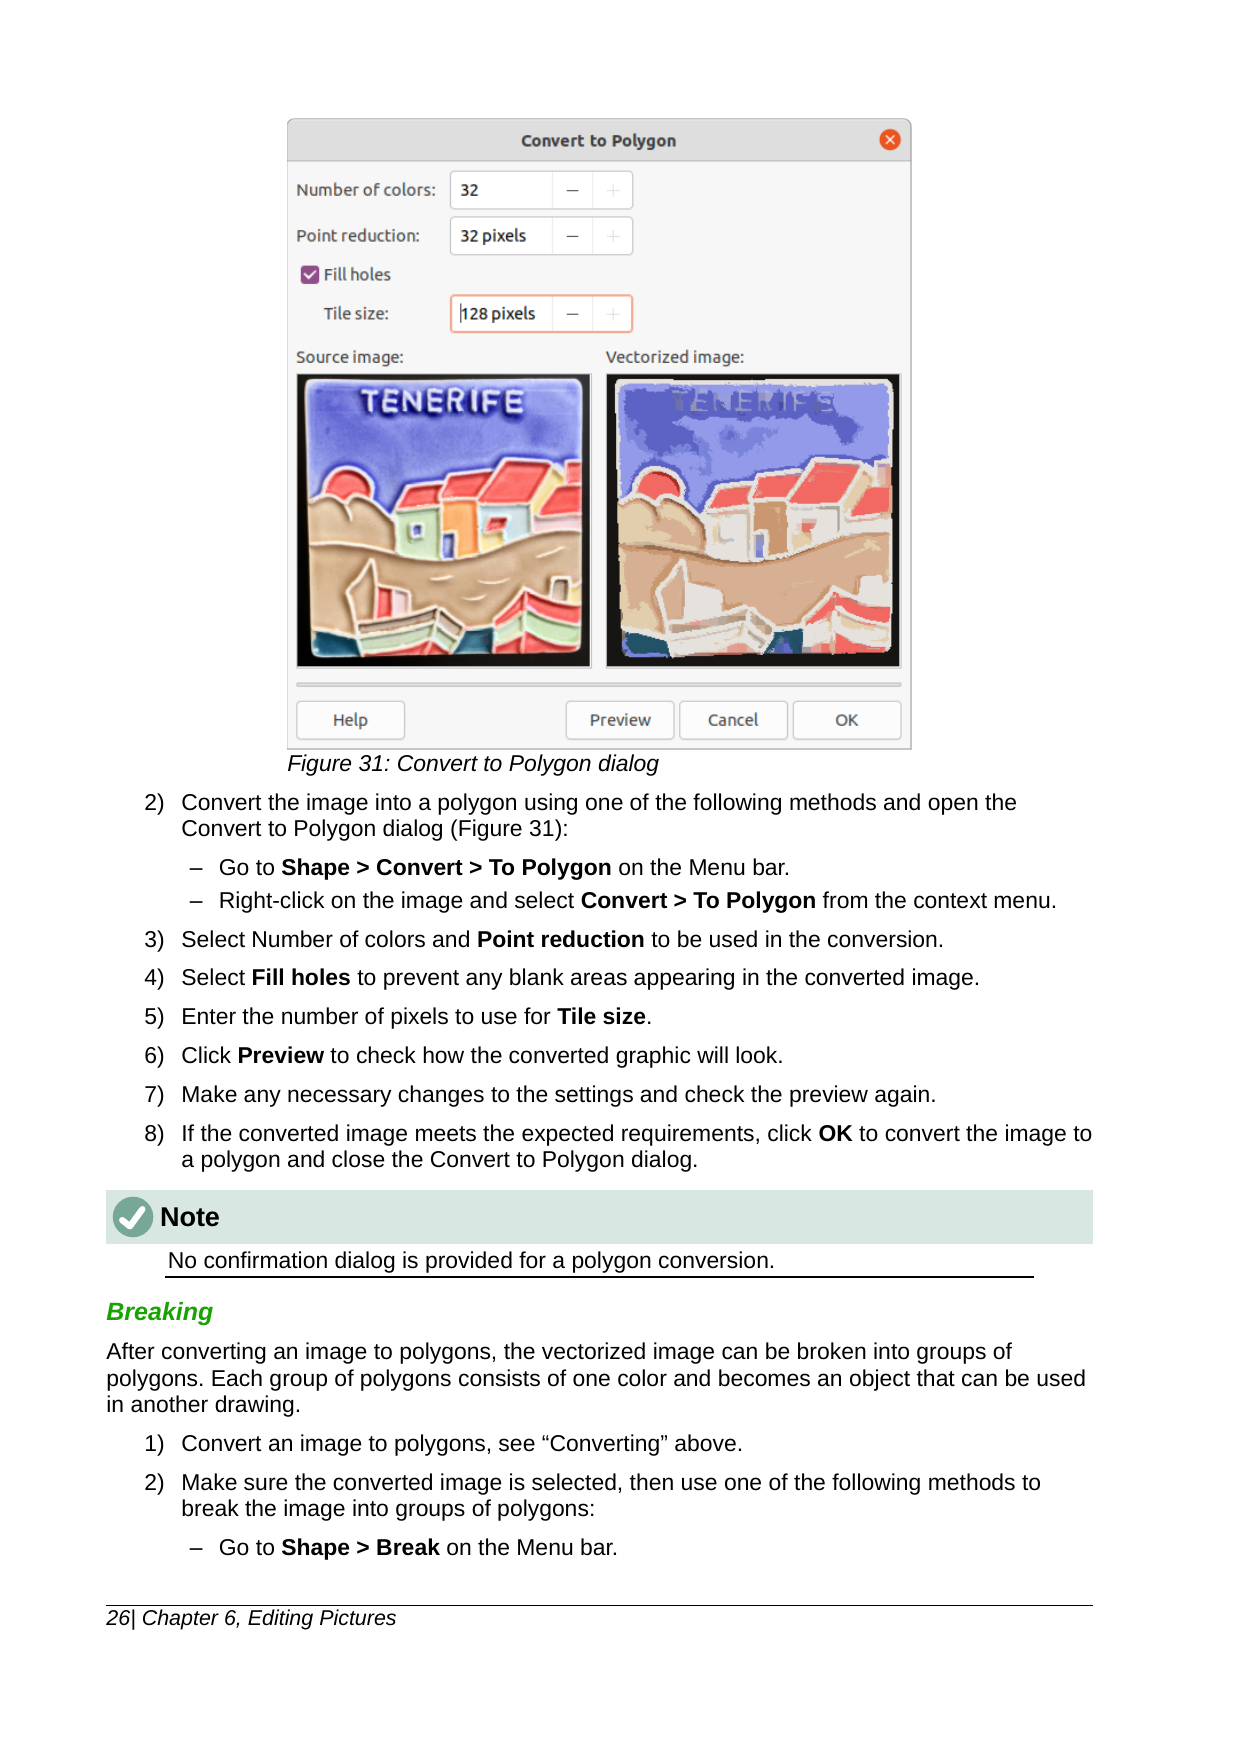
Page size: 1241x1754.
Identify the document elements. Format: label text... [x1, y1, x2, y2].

list Go to Shape > Break on the Menu bar. [189, 1534, 1093, 1560]
list If the converted image meets the expected requirements, click OK to convert the image to a polygon and close the Convert to Polygon dialog. [164, 1120, 1093, 1172]
text Figure 31: Convert to Polygon dialog [287, 750, 912, 776]
picture [287, 118, 912, 750]
list Convert an image to polygons, see “Converting” above. [164, 1430, 1093, 1456]
list Select Number of colors and Point reduction to be used in the conversion. [164, 926, 1093, 952]
list Enter the number of pixels to use for Tile size. [164, 1003, 1093, 1029]
list Right-click on the image and select Convert > To Polygon from the context menu. [189, 887, 1093, 913]
list Convert the image into a polygon using one of the following methods and open the Convert to Polygon dialog (Figure 31): [164, 789, 1093, 842]
subtitle Note [106, 1190, 1093, 1244]
text After converting an image to polygons, the vectorized image can be broken into groups of polygons. Each group of polygons consists of one color and becomes an object that can be used in another drawing. [106, 1338, 1093, 1417]
list Select Fill holes to prevent any blank areas appearing in the converted image. [164, 964, 1093, 991]
subtitle Breaking [106, 1297, 1093, 1326]
list Click Preview to check how the converted graphic will look. [164, 1042, 1093, 1068]
text No confirmation dialog is provided for a polygon conversion. [164, 1244, 1034, 1278]
list Make sure the converted image is selected, then use one of the following methods to break the image into groups of polygons: [164, 1468, 1093, 1521]
list Make any necessary changes to the settings and check the preview again. [164, 1081, 1093, 1107]
list Go to Shape > Convert > To Polygon on the Menu bar. [189, 854, 1093, 880]
